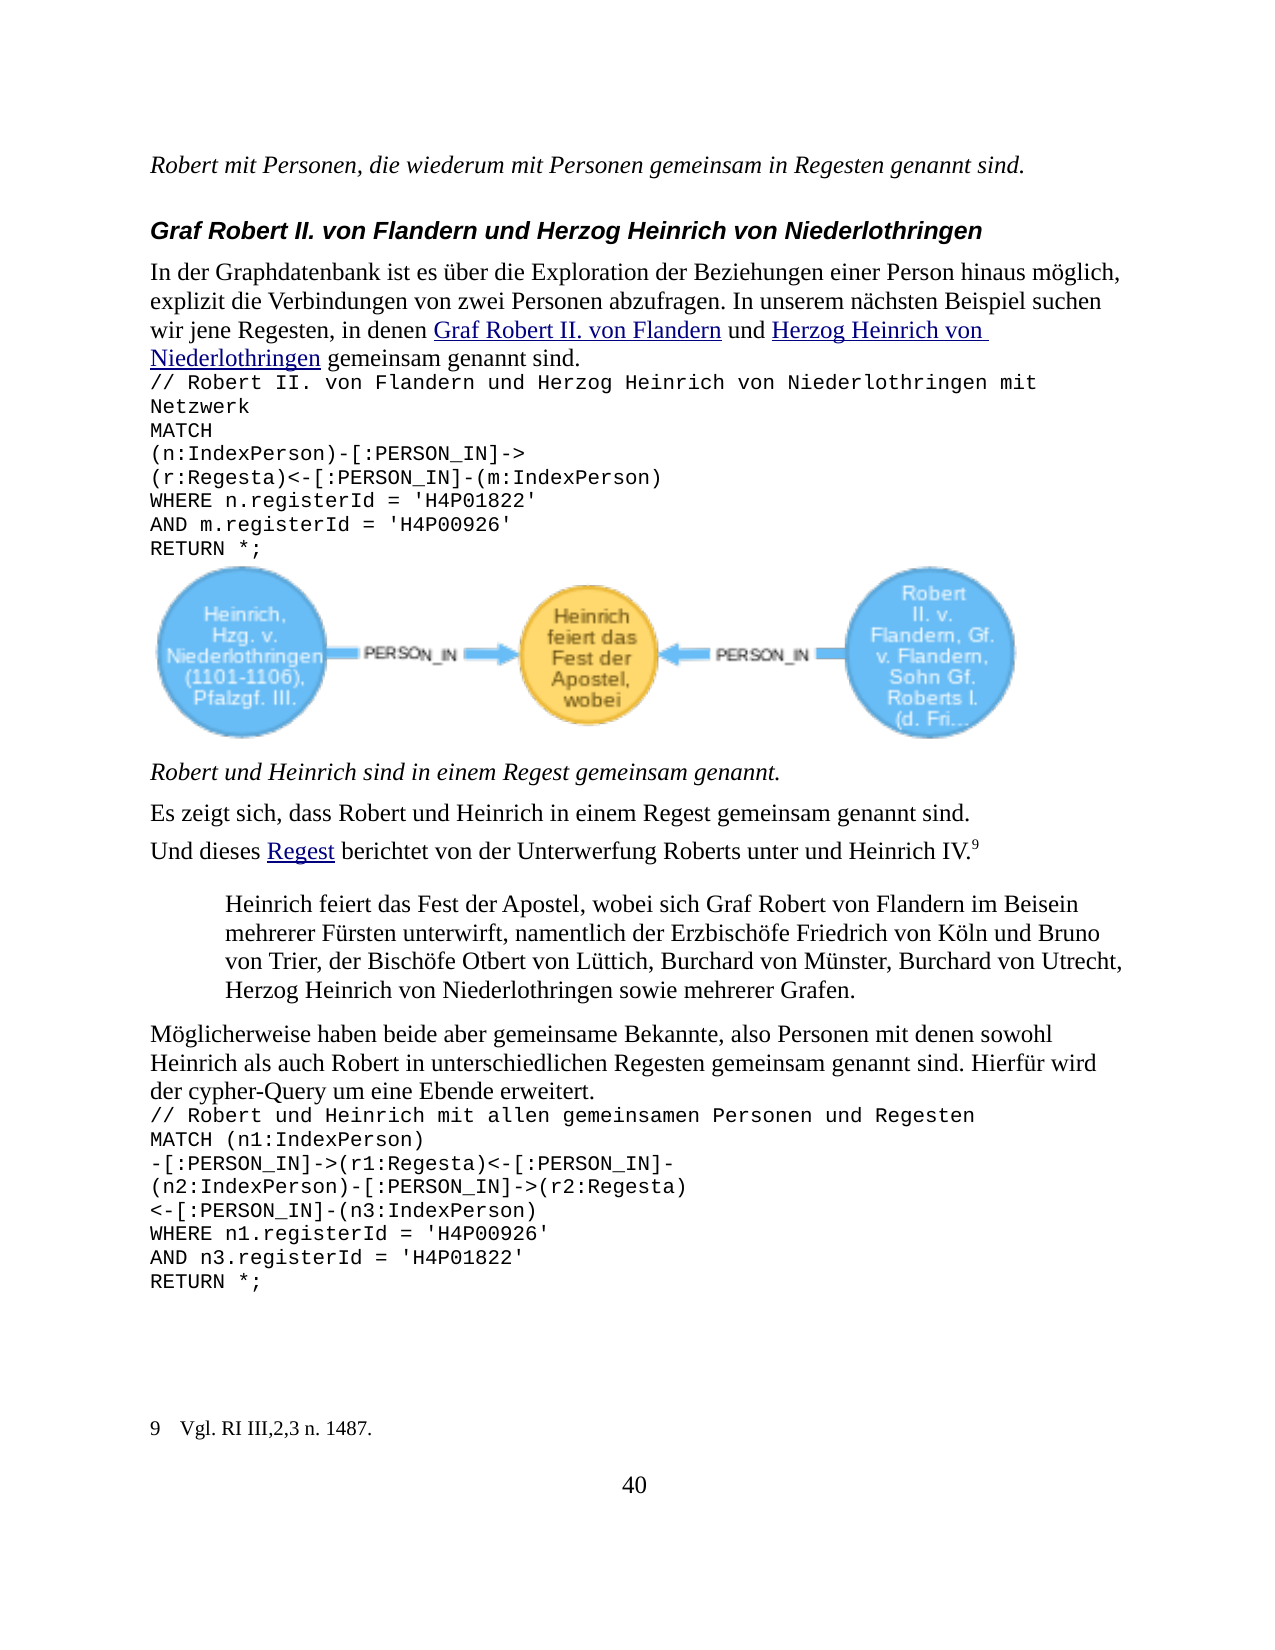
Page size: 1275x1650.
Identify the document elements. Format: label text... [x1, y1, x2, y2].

text <-[:PERSON_IN]-(n3:IndexPerson) [150, 1200, 1125, 1223]
text AND m.registerId = 'H4P00926' [150, 514, 1125, 538]
text MATCH (n1:IndexPerson) [150, 1129, 1125, 1152]
subtitle Graf Robert II. von Flandern und Herzog Heinrich von Niederlothringen [150, 216, 1125, 245]
text RETURN *; [150, 1271, 1125, 1294]
text RETURN *; [150, 538, 1125, 561]
text Heinrich feiert das Fest der Apostel, wobei sich Graf Robert von Flandern im Beisein mehrerer Fürsten unterwirft, namentlich der Erzbischöfe Friedrich von Köln und Bruno von Trier, der Bischöfe Otbert von Lüttich, Burchard von Münster, Burchard von Utrecht, Herzog Heinrich von Niederlothringen sowie mehrerer Grafen. [225, 889, 1125, 1004]
text AND n3.registerId = 'H4P01822' [150, 1247, 1125, 1271]
text WHERE n1.registerId = 'H4P00926' [150, 1223, 1125, 1247]
text Möglicherweise haben beide aber gemeinsame Bekannte, also Personen mit denen sowohl Heinrich als auch Robert in unterschiedlichen Regesten gemeinsam genannt sind. Hierfür wird der cypher-Query um eine Ebende erweitert. [150, 1019, 1125, 1105]
text -[:PERSON_IN]->(r1:Regesta)<-[:PERSON_IN]- [150, 1152, 1125, 1176]
text (n2:IndexPerson)-[:PERSON_IN]->(r2:Regesta) [150, 1176, 1125, 1200]
text WHERE n.registerId = 'H4P01822' [150, 491, 1125, 514]
text // Robert II. von Flandern und Herzog Heinrich von Niederlothringen mit Netzwerk [150, 372, 1125, 419]
text (r:Regesta)<-[:PERSON_IN]-(m:IndexPerson) [150, 467, 1125, 491]
text In der Graphdatenbank ist es über die Exploration der Beziehungen einer Person hinaus möglich, explizit die Verbindungen von zwei Personen abzufragen. In unserem nächsten Beispiel suchen wir jene Regesten, in denen Graf Robert II. von Flandern und Herzog Heinrich von Niederlothringen gemeinsam genannt sind. [150, 257, 1125, 372]
text MATCH [150, 419, 1125, 443]
text Vgl. RI III,2,3 n. 1487. [150, 1416, 1125, 1440]
text // Robert und Heinrich mit allen gemeinsamen Personen und Regesten [150, 1105, 1125, 1129]
text Es zeigt sich, dass Robert und Heinrich in einem Regest gemeinsam genannt sind. [150, 798, 1125, 827]
text Und dieses Regest berichtet von der Unterwerfung Roberts unter und Heinrich IV. [150, 836, 1125, 865]
text (n:IndexPerson)-[:PERSON_IN]-> [150, 443, 1125, 467]
picture [150, 561, 1023, 745]
text Robert und Heinrich sind in einem Regest gemeinsam genannt. [150, 757, 1125, 786]
text Robert mit Personen, die wiederum mit Personen gemeinsam in Regesten genannt sind. [150, 150, 1125, 179]
